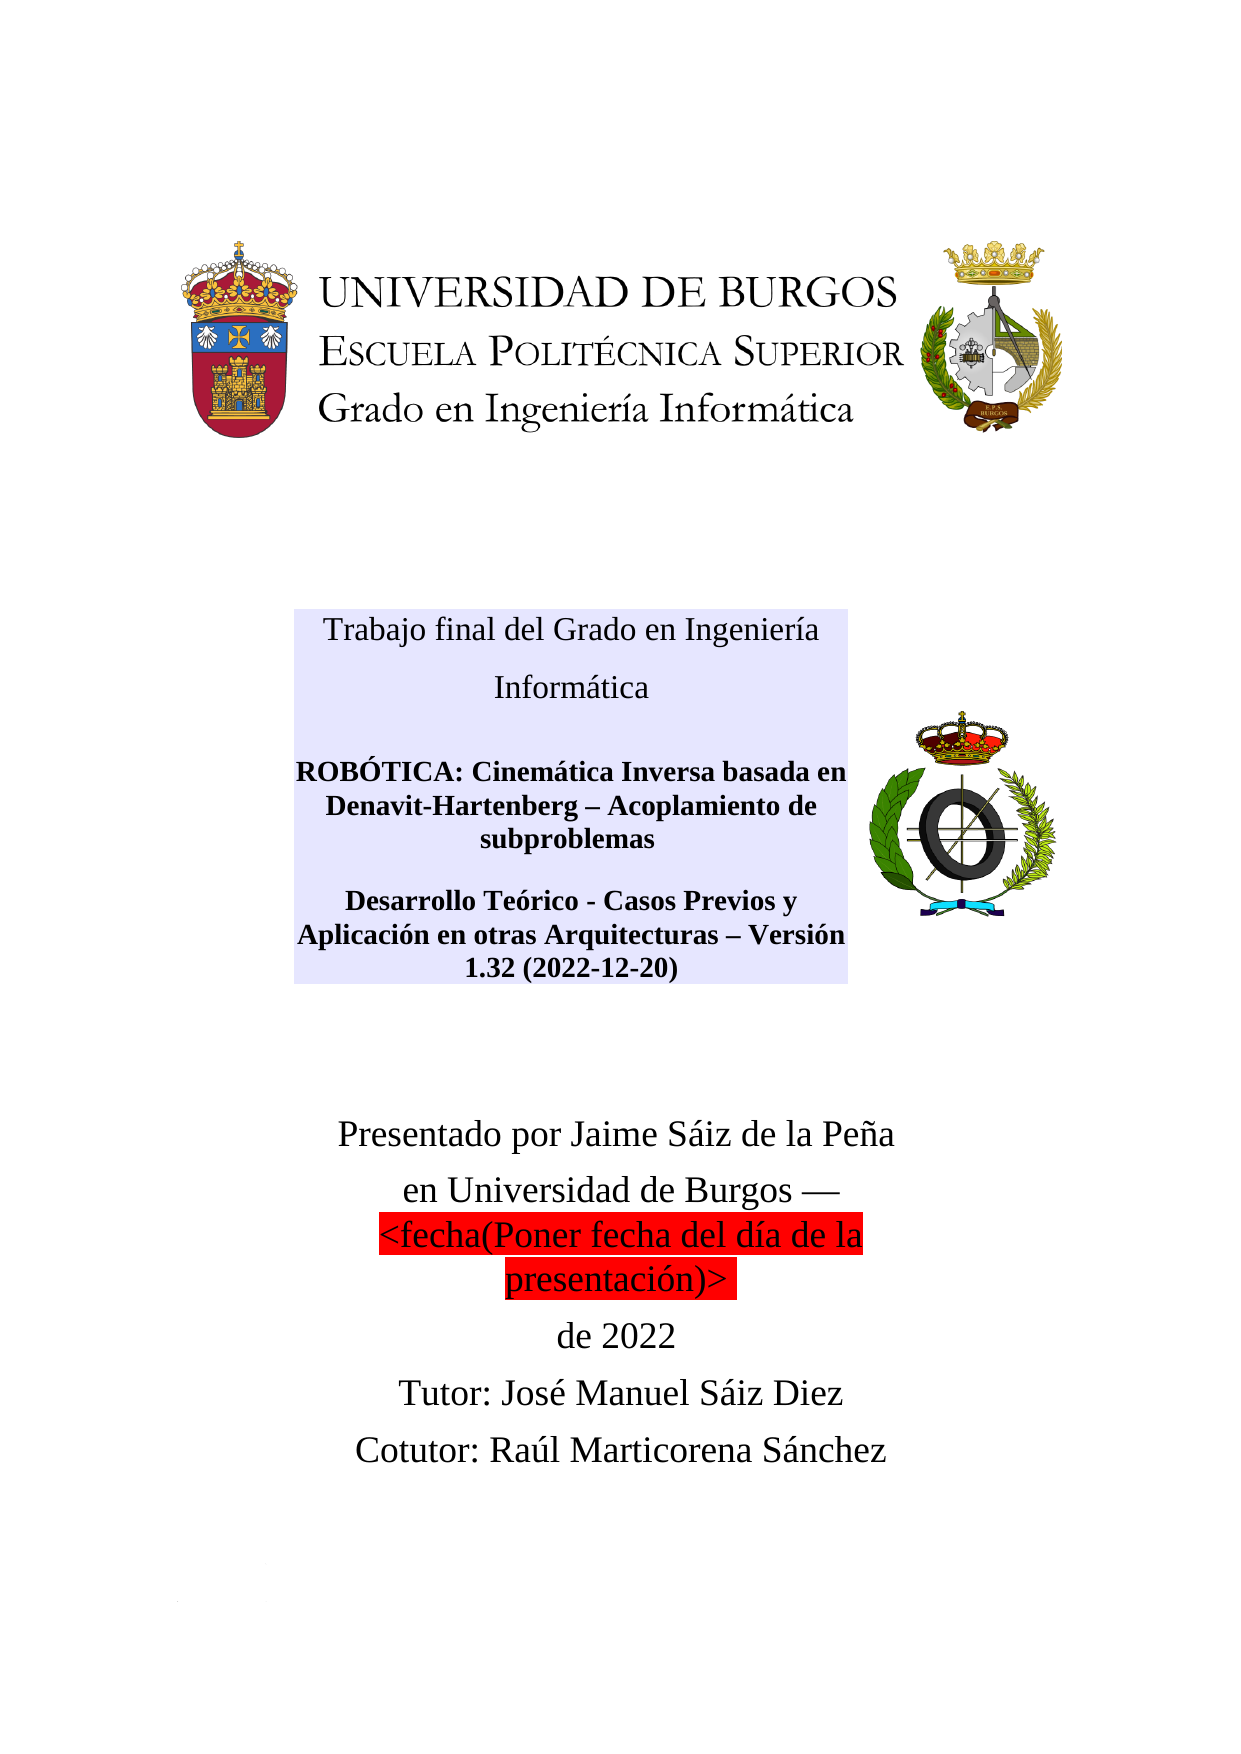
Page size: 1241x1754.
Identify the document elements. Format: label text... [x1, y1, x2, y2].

text en Universidad de Burgos — <fecha(Poner fecha del día de la presentación)> [325, 1168, 917, 1300]
text Tutor: José Manuel Sáiz Diez [325, 1370, 917, 1413]
text de 2022 [325, 1313, 917, 1357]
picture [868, 710, 1057, 917]
picture [181, 240, 1062, 438]
text Trabajo final del Grado en Ingeniería Informática [294, 609, 848, 705]
text Presentado por Jaime Sáiz de la Peña [325, 1111, 917, 1154]
text ROBÓTICA: Cinemática Inversa basada en Denavit-Hartenberg – Acoplamiento de subproblemas [294, 754, 848, 855]
text Desarrollo Teórico - Casos Previos y Aplicación en otras Arquitecturas – Versión 1.32 (2022-12-20) [294, 883, 848, 984]
text Cotutor: Raúl Marticorena Sánchez [325, 1427, 917, 1470]
